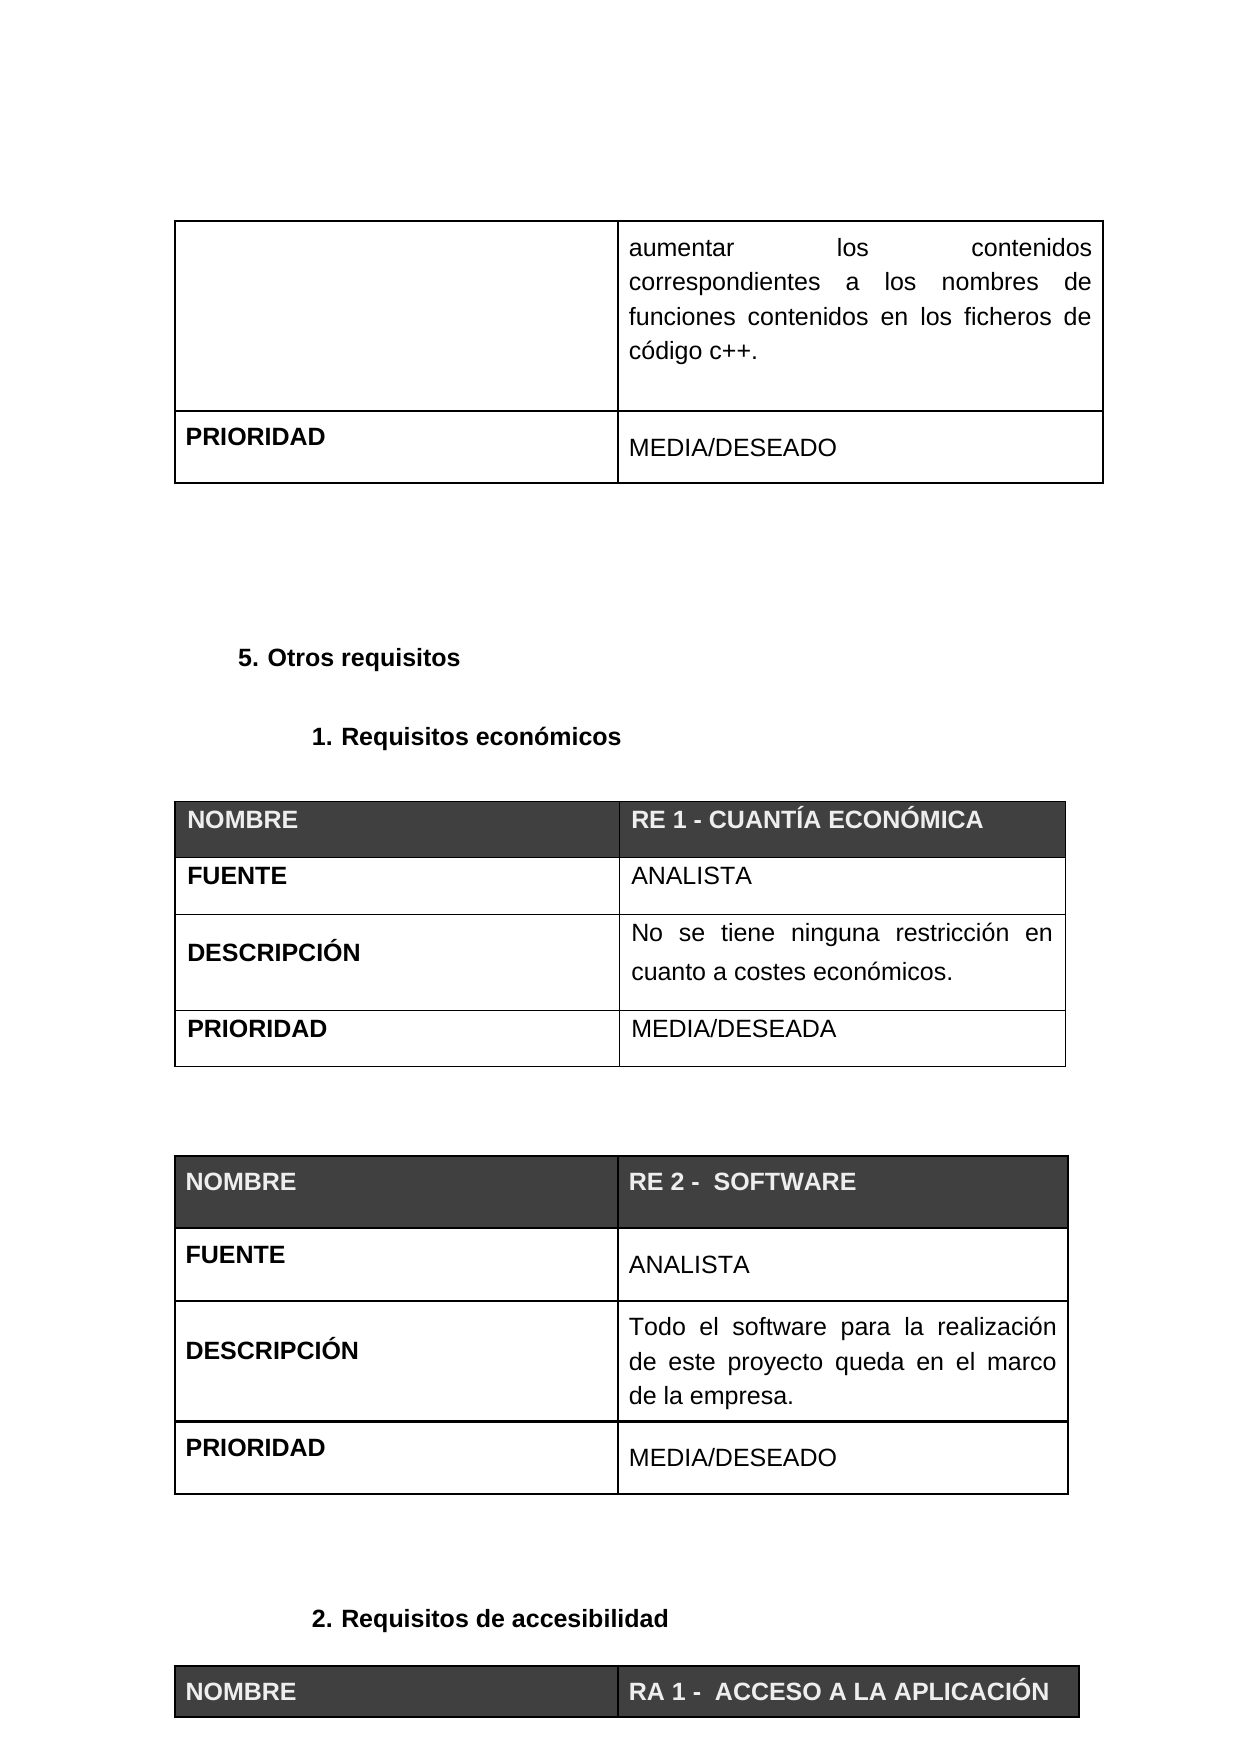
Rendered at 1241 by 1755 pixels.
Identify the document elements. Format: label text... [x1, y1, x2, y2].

table_cell MEDIA/DESEADO [619, 1423, 1067, 1493]
table_cell MEDIA/DESEADA [620, 1011, 1065, 1066]
table_cell PRIORIDAD [176, 412, 617, 482]
table_cell DESCRIPCIÓN [176, 915, 619, 1010]
table_cell PRIORIDAD [176, 1011, 619, 1066]
list Requisitos económicos [312, 722, 1065, 750]
table_cell Todo el software para la realización de este proyecto queda en el marco de la empresa. [619, 1302, 1067, 1420]
table_header RE 1 - CUANTÍA ECONÓMICA [620, 802, 1065, 857]
table_header NOMBRE [176, 1157, 617, 1227]
table_cell No se tiene ninguna restricción en cuanto a costes económicos. [620, 915, 1065, 1010]
table_cell FUENTE [176, 1229, 617, 1300]
list Otros requisitos [238, 642, 1065, 671]
list Requisitos de accesibilidad [312, 1604, 1065, 1633]
table_header NOMBRE [176, 802, 619, 857]
table_cell ANALISTA [619, 1229, 1067, 1300]
table_cell PRIORIDAD [176, 1423, 617, 1493]
table_cell DESCRIPCIÓN [176, 1302, 617, 1420]
table_cell FUENTE [176, 858, 619, 914]
table_header RA 1 - ACCESO A LA APLICACIÓN [619, 1667, 1078, 1716]
table_cell MEDIA/DESEADO [619, 412, 1102, 482]
table_header NOMBRE [176, 1667, 617, 1716]
table_cell [176, 222, 617, 409]
table_cell aumentar los contenidos correspondientes a los nombres de funciones contenidos en los ficheros de código c++. [619, 222, 1102, 409]
table_cell ANALISTA [620, 858, 1065, 914]
table_header RE 2 - SOFTWARE [619, 1157, 1067, 1227]
